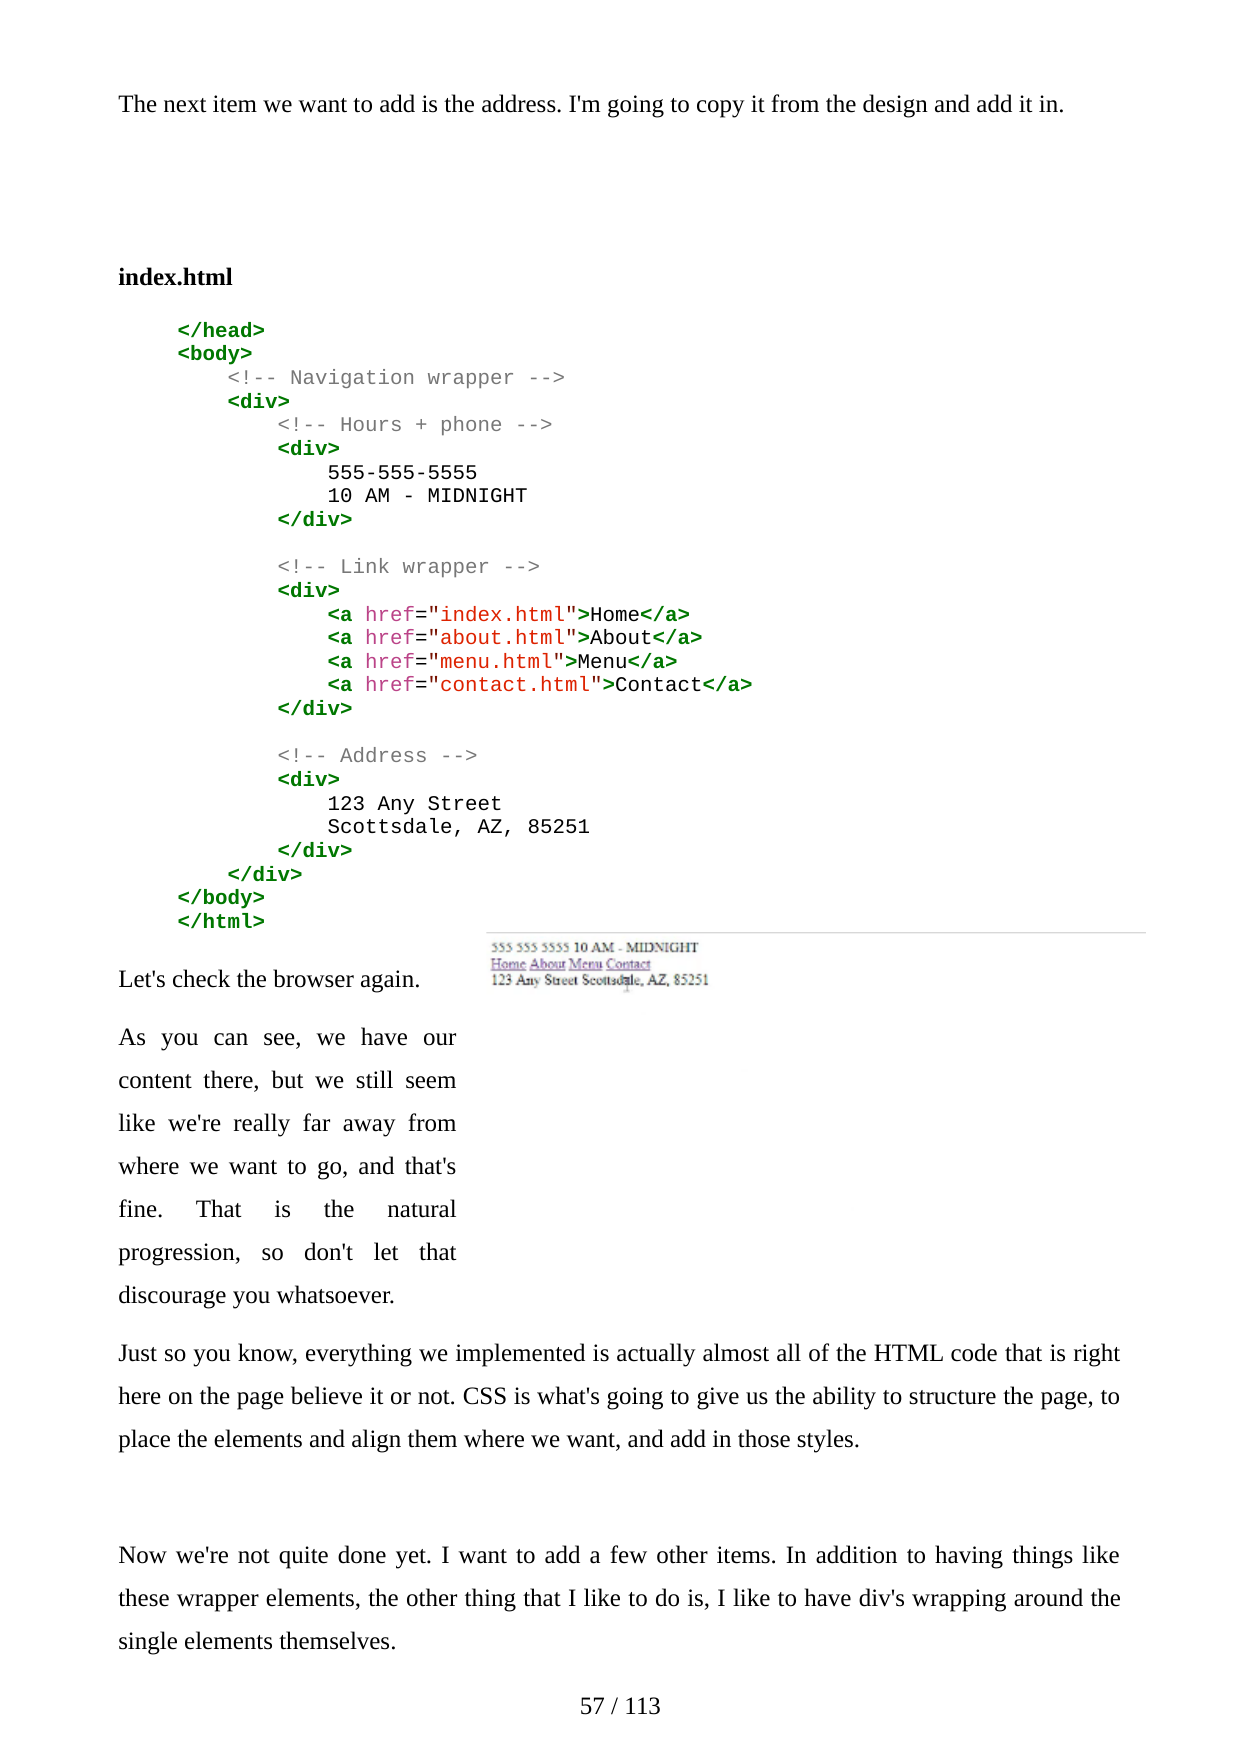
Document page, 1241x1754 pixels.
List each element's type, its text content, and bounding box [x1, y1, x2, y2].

text </div> [177, 698, 1122, 722]
text <!-- Navigation wrapper --> [177, 367, 1122, 391]
text Now we're not quite done yet. I want to add a few other items. In addition to having things like these wrapper elements, the other thing that I like to do is, I like to have div's wrapping around the single elements themselves. [118, 1540, 1122, 1655]
text </div> [177, 864, 1122, 887]
text </body> [177, 887, 1122, 911]
text As you can see, we have our content there, but we still seem like we're really far away from where we want to go, and that's fine. That is the natural progression, so don't let that discourage you whatsoever. [118, 1022, 1122, 1309]
text <a href="index.html">Home</a> [177, 603, 1122, 627]
text <!-- Link wrapper --> [177, 556, 1122, 580]
text Just so you know, everything we implemented is actually almost all of the HTML code that is right here on the page believe it or not. CSS is what's going to give us the ability to structure the page, to place the elements and align them where we want, and add in those styles. [118, 1338, 1122, 1453]
text <!-- Address --> [177, 745, 1122, 769]
text </div> [177, 840, 1122, 864]
text Scottsdale, AZ, 85251 [177, 816, 1122, 840]
text 10 AM - MIDNIGHT [177, 485, 1122, 509]
text 555-555-5555 [177, 462, 1122, 485]
text <div> [177, 580, 1122, 603]
text <!-- Hours + phone --> [177, 414, 1122, 438]
text <a href="about.html">About</a> [177, 627, 1122, 651]
text The next item we want to add is the address. I'm going to copy it from the design and add it in. [118, 89, 1122, 118]
text <a href="contact.html">Contact</a> [177, 674, 1122, 698]
text index.html [118, 262, 1122, 291]
text </div> [177, 509, 1122, 533]
text <a href="menu.html">Menu</a> [177, 651, 1122, 674]
text <div> [177, 438, 1122, 462]
text </html> [177, 911, 1122, 934]
text <div> [177, 391, 1122, 414]
picture [486, 932, 1146, 1289]
text <div> [177, 769, 1122, 793]
text <body> [177, 343, 1122, 367]
text </head> [177, 320, 1122, 343]
text 123 Any Street [177, 793, 1122, 816]
text Let's check the browser again. [118, 964, 486, 993]
